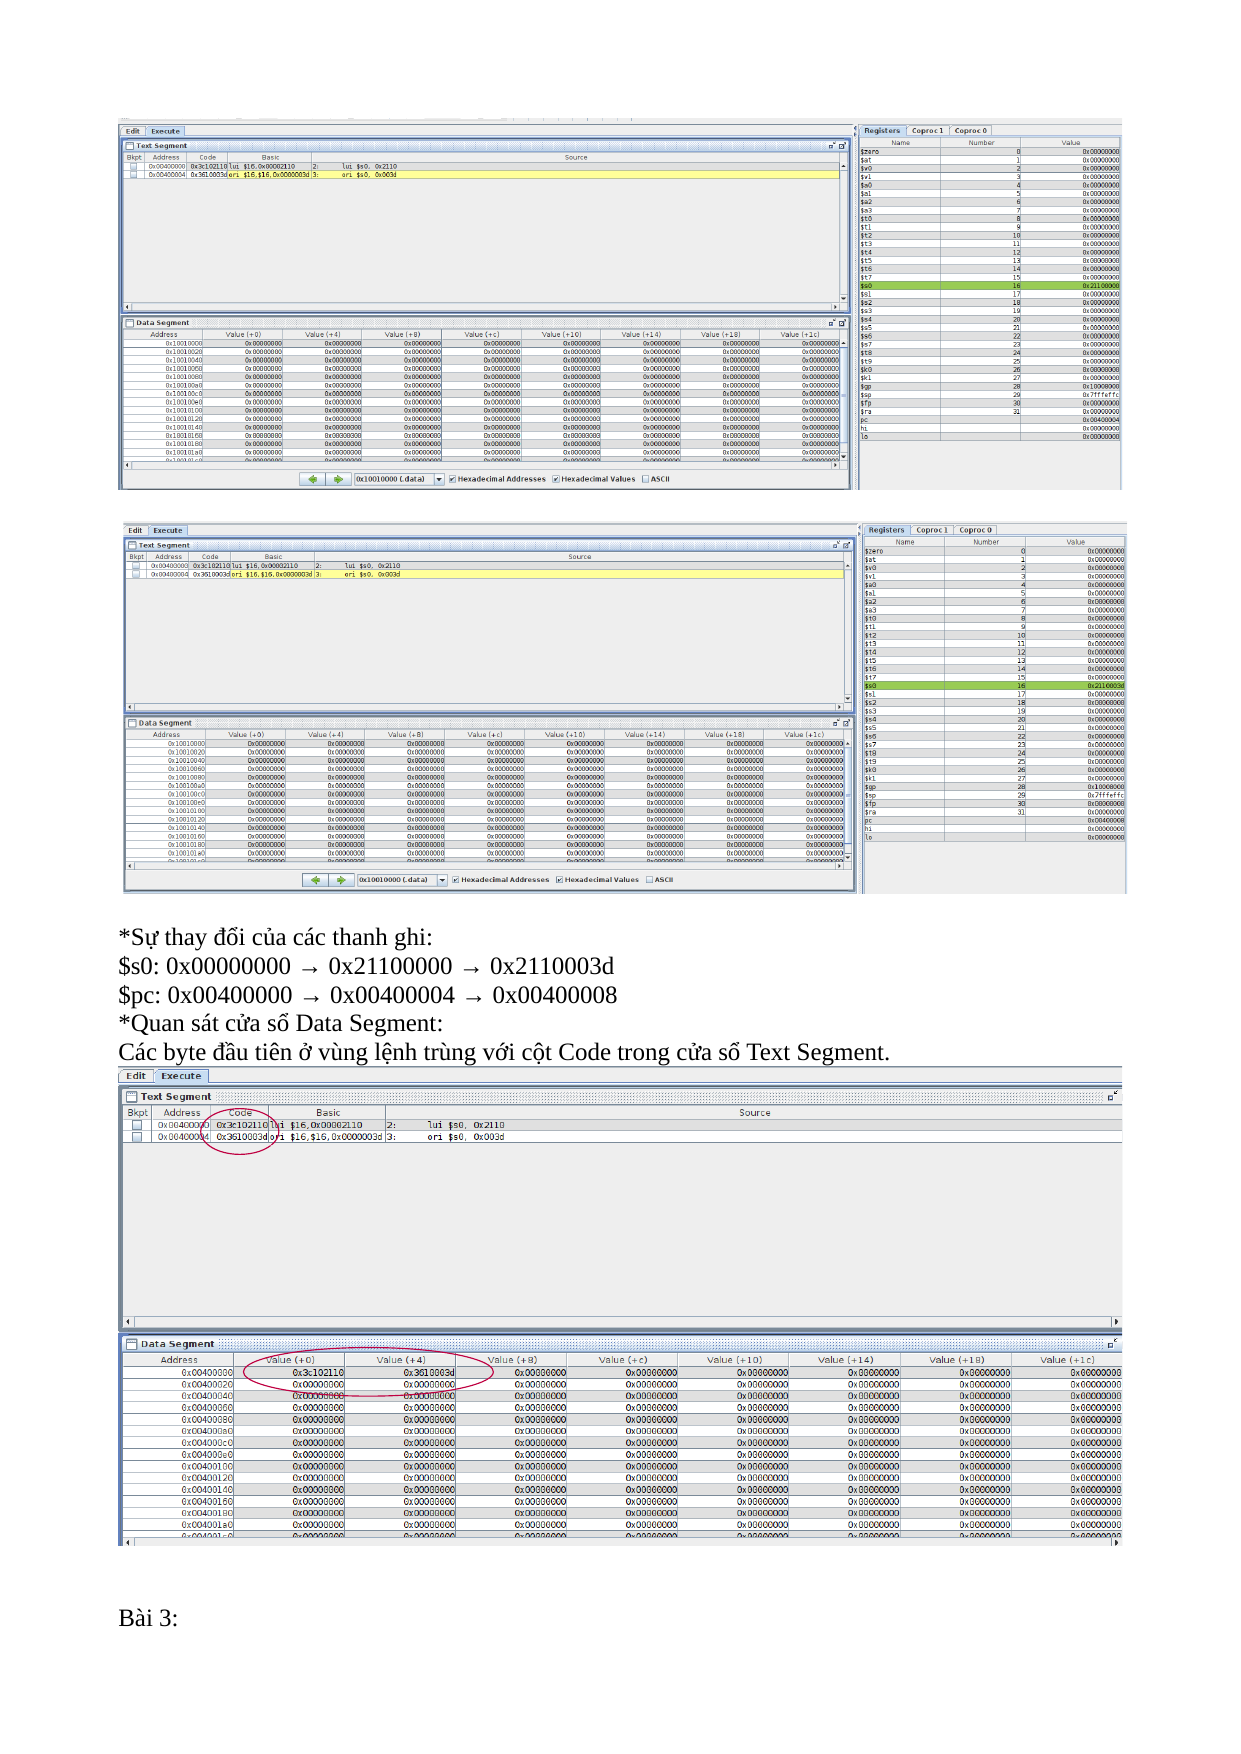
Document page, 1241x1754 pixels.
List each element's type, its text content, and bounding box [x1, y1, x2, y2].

picture [123, 521, 1128, 894]
text $pc: 0x00400000 → 0x00400004 → 0x00400008 [118, 980, 1122, 1008]
text Các byte đầu tiên ở vùng lệnh trùng với cột Code trong cửa sổ Text Segment. [118, 1037, 1122, 1066]
text *Sự thay đổi của các thanh ghi: [118, 922, 1122, 951]
text Bài 3: [118, 1603, 1122, 1632]
picture [118, 1066, 1123, 1546]
text $s0: 0x00000000 → 0x21100000 → 0x2110003d [118, 951, 1122, 980]
text *Quan sát cửa sổ Data Segment: [118, 1008, 1122, 1037]
picture [118, 118, 1123, 490]
